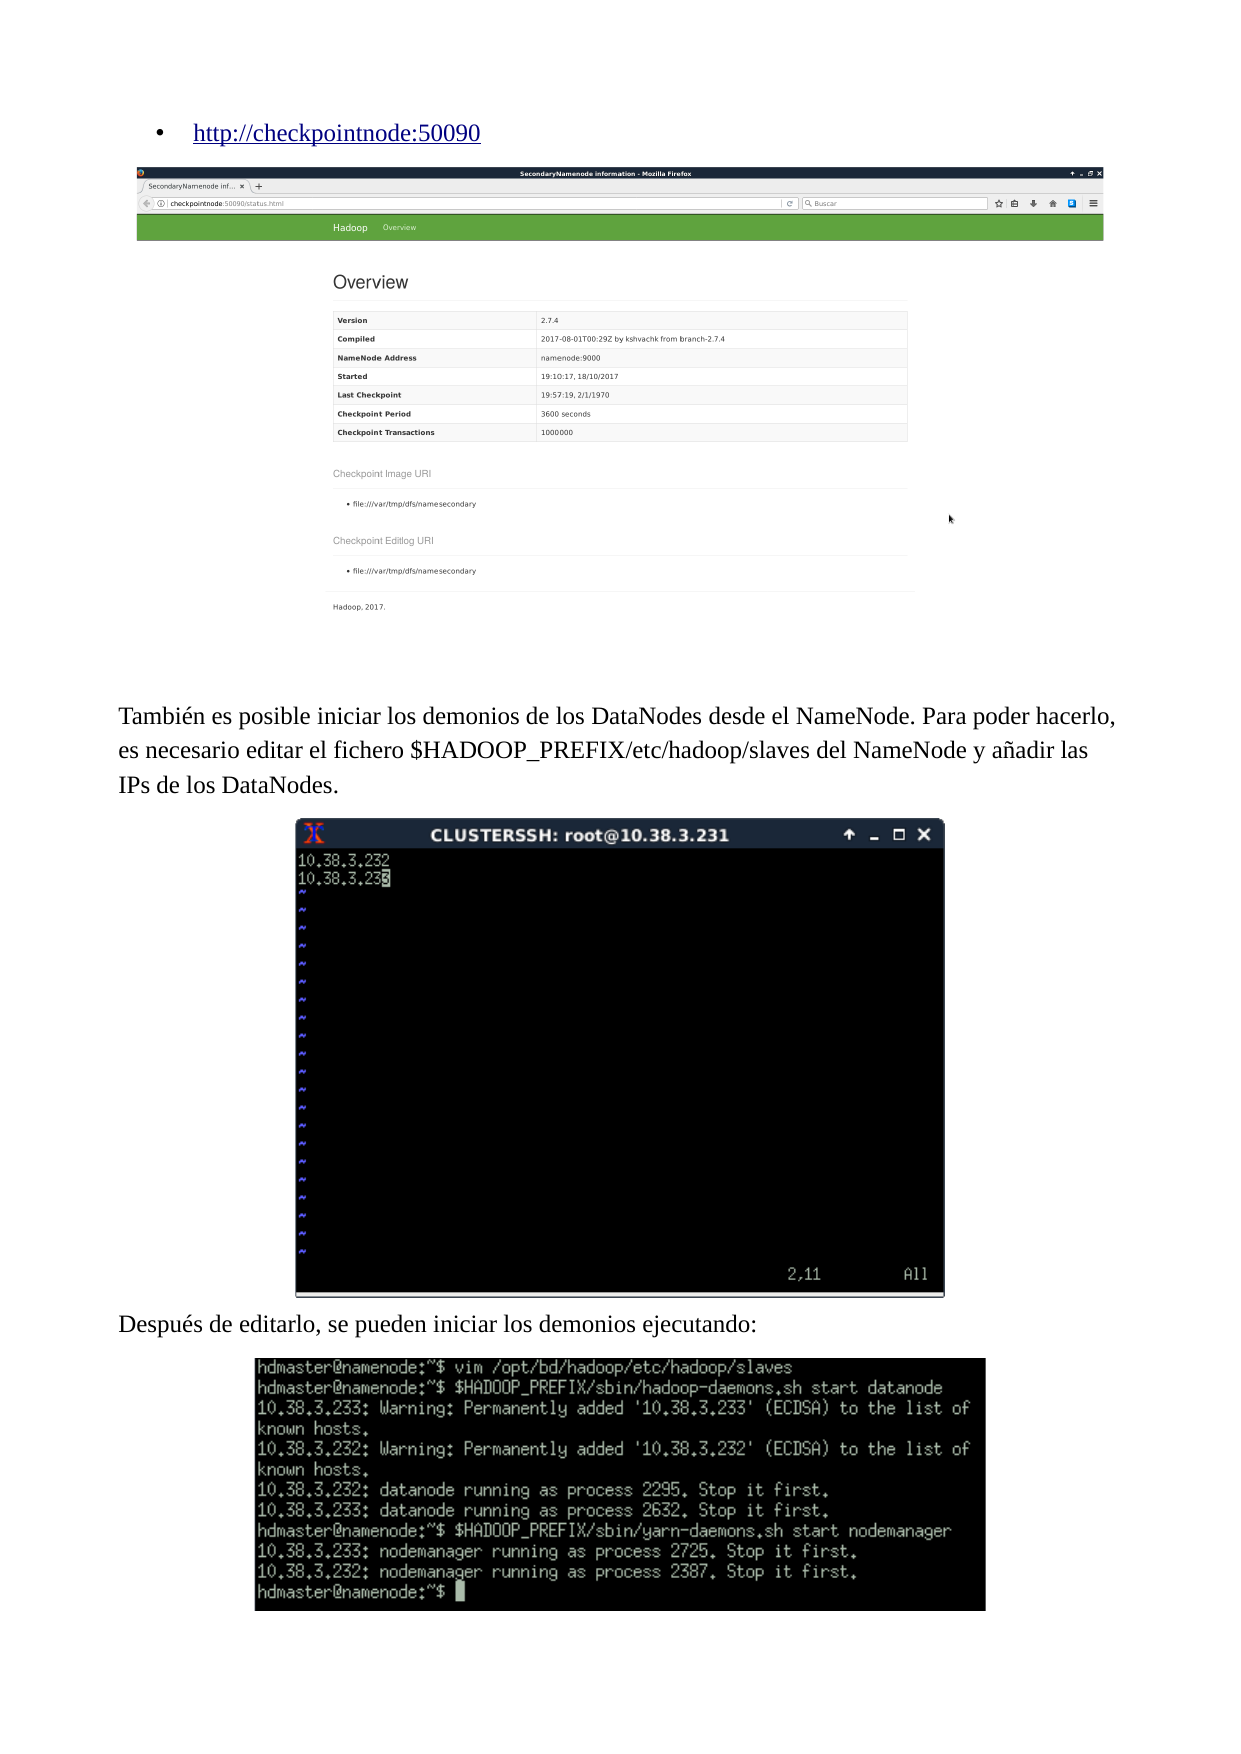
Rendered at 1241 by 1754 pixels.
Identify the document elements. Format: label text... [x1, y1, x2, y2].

text También es posible iniciar los demonios de los DataNodes desde el NameNode. Para poder hacerlo, es necesario editar el fichero $HADOOP_PREFIX/etc/hadoop/slaves del NameNode y añadir las IPs de los DataNodes. [118, 167, 1122, 799]
picture [254, 1358, 986, 1611]
picture [295, 818, 945, 1298]
picture [136, 167, 1104, 696]
text Después de editarlo, se pueden iniciar los demonios ejecutando: [118, 1309, 1122, 1338]
list http://checkpointnode:50090 [156, 118, 1122, 147]
